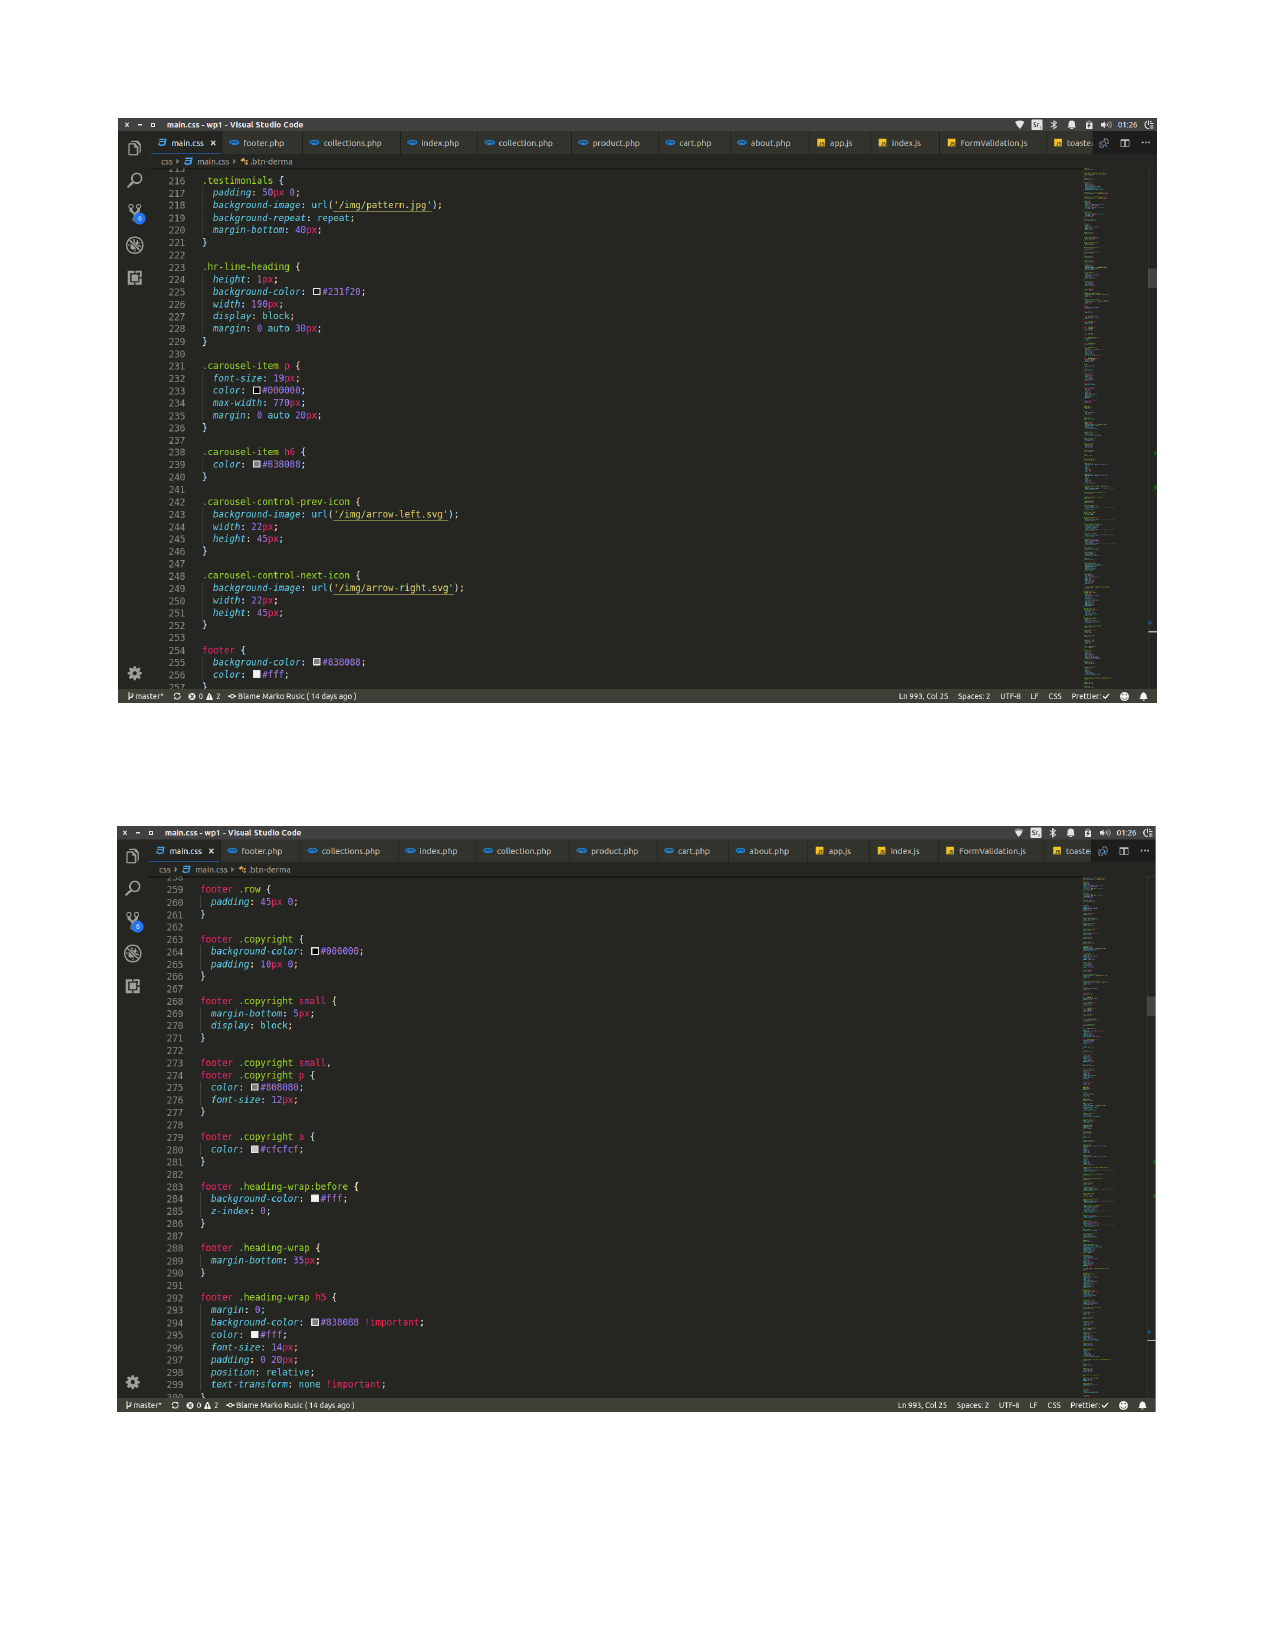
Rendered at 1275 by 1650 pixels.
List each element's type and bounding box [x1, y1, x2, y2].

picture [118, 118, 1157, 703]
picture [117, 826, 1156, 1412]
